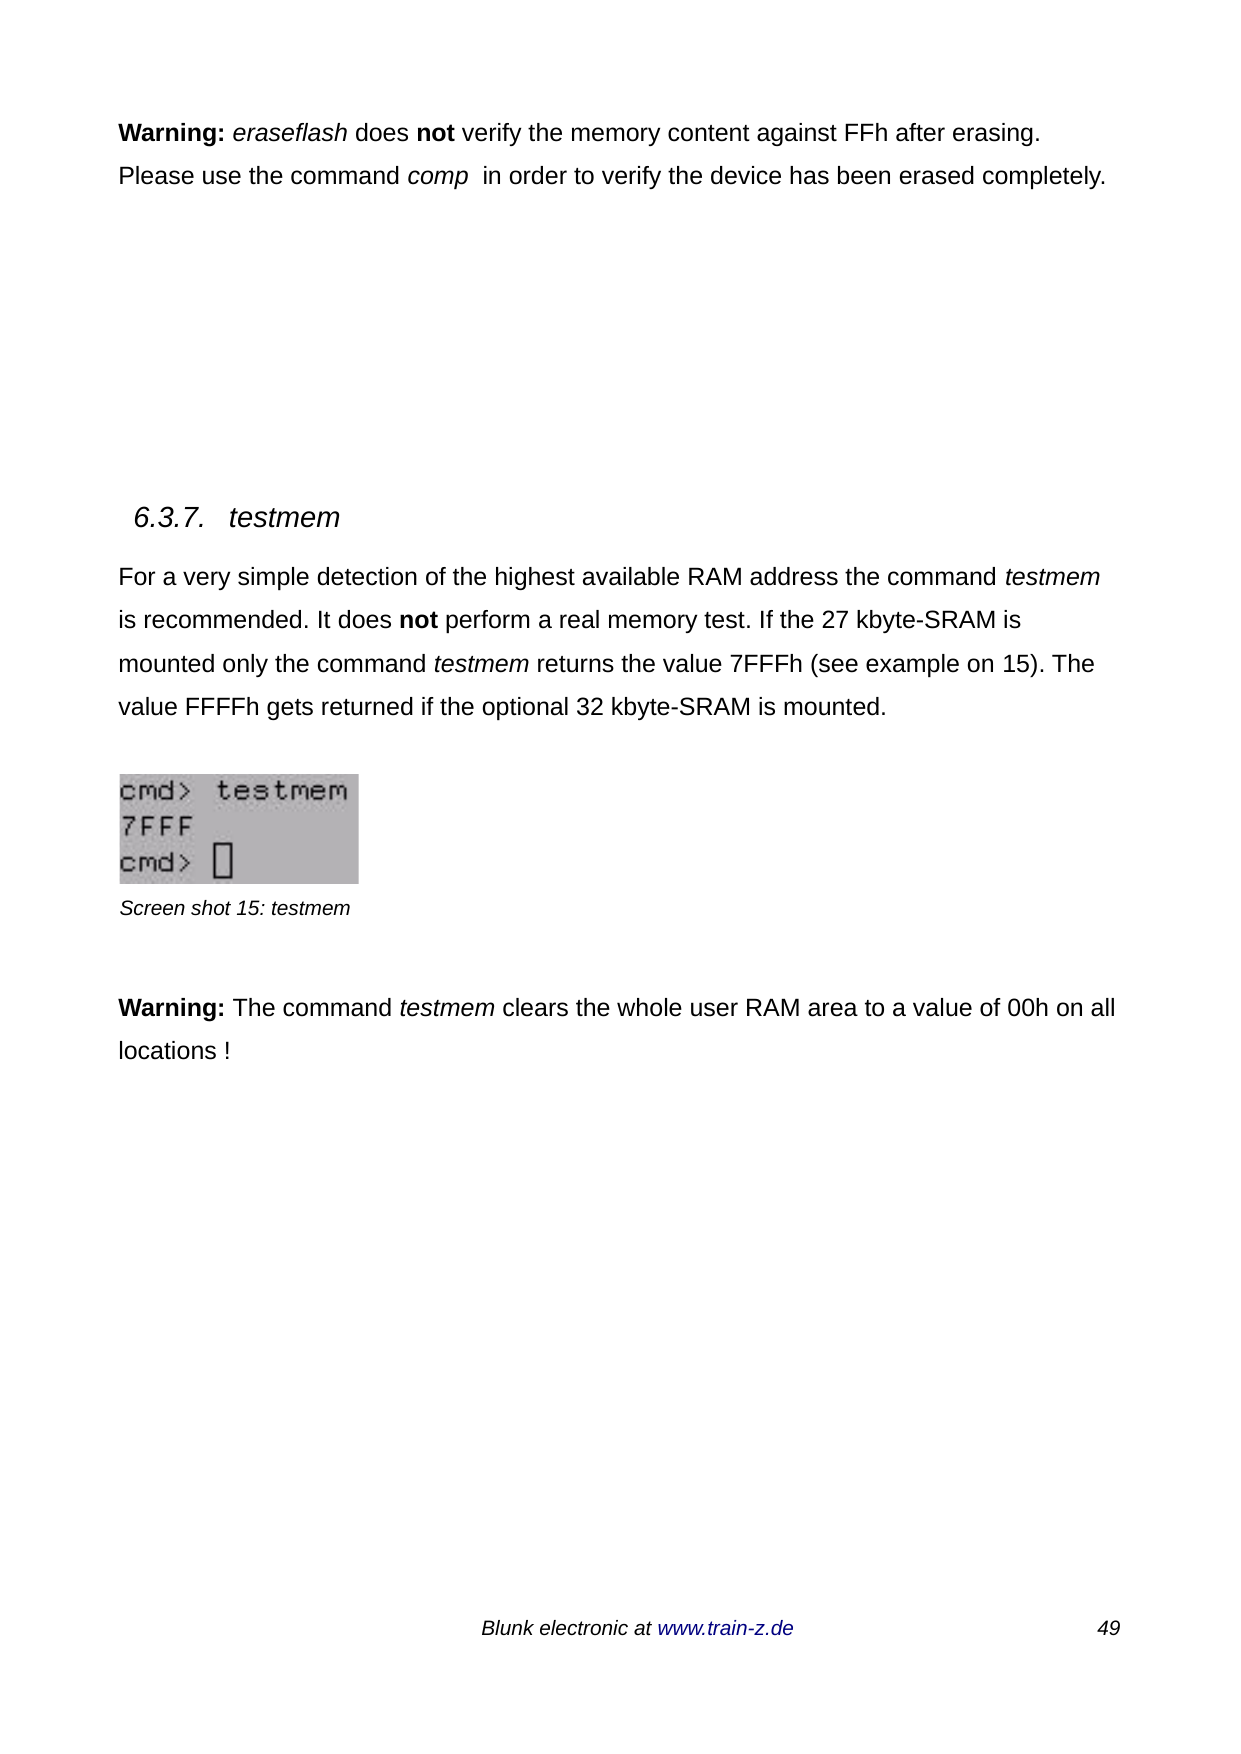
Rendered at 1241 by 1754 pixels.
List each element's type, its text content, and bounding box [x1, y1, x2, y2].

subtitle testmem [133, 499, 1122, 533]
text For a very simple detection of the highest available RAM address the command testmem is recommended. It does not perform a real memory test. If the 27 kbyte-SRAM is mounted only the command testmem returns the value 7FFFh (see example on 15). The value FFFFh gets returned if the optional 32 kbyte-SRAM is mounted. [118, 562, 1122, 720]
text Warning: eraseflash does not verify the memory content against FFh after erasing. Please use the command comp in order to verify the device has been erased completely. [118, 118, 1122, 190]
text Warning: The command testmem clears the whole user RAM area to a value of 00h on all locations ! [118, 747, 1122, 1065]
text Screen shot 15: testmem [119, 787, 376, 920]
picture [119, 774, 359, 884]
